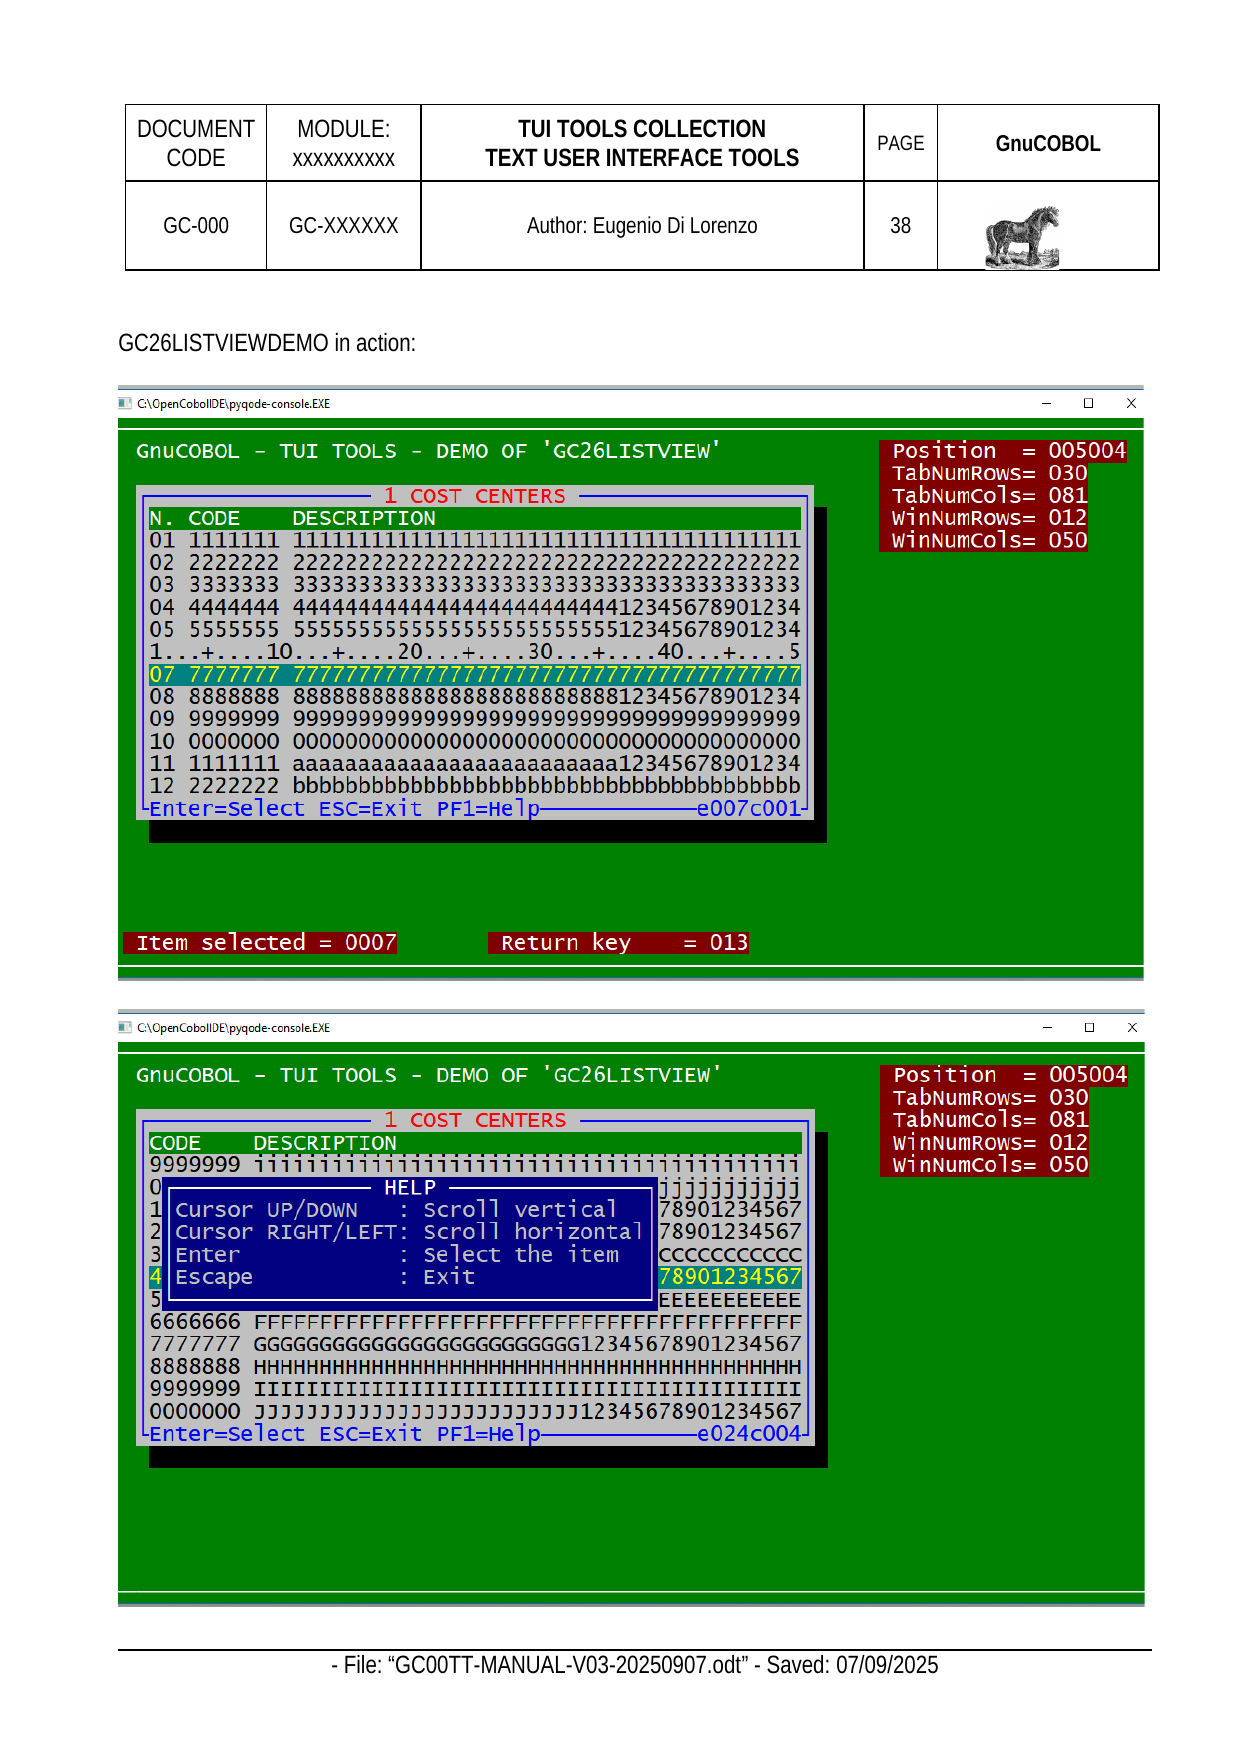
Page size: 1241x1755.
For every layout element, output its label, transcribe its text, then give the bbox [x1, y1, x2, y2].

text GC26LISTVIEWDEMO in action: [118, 328, 1152, 357]
